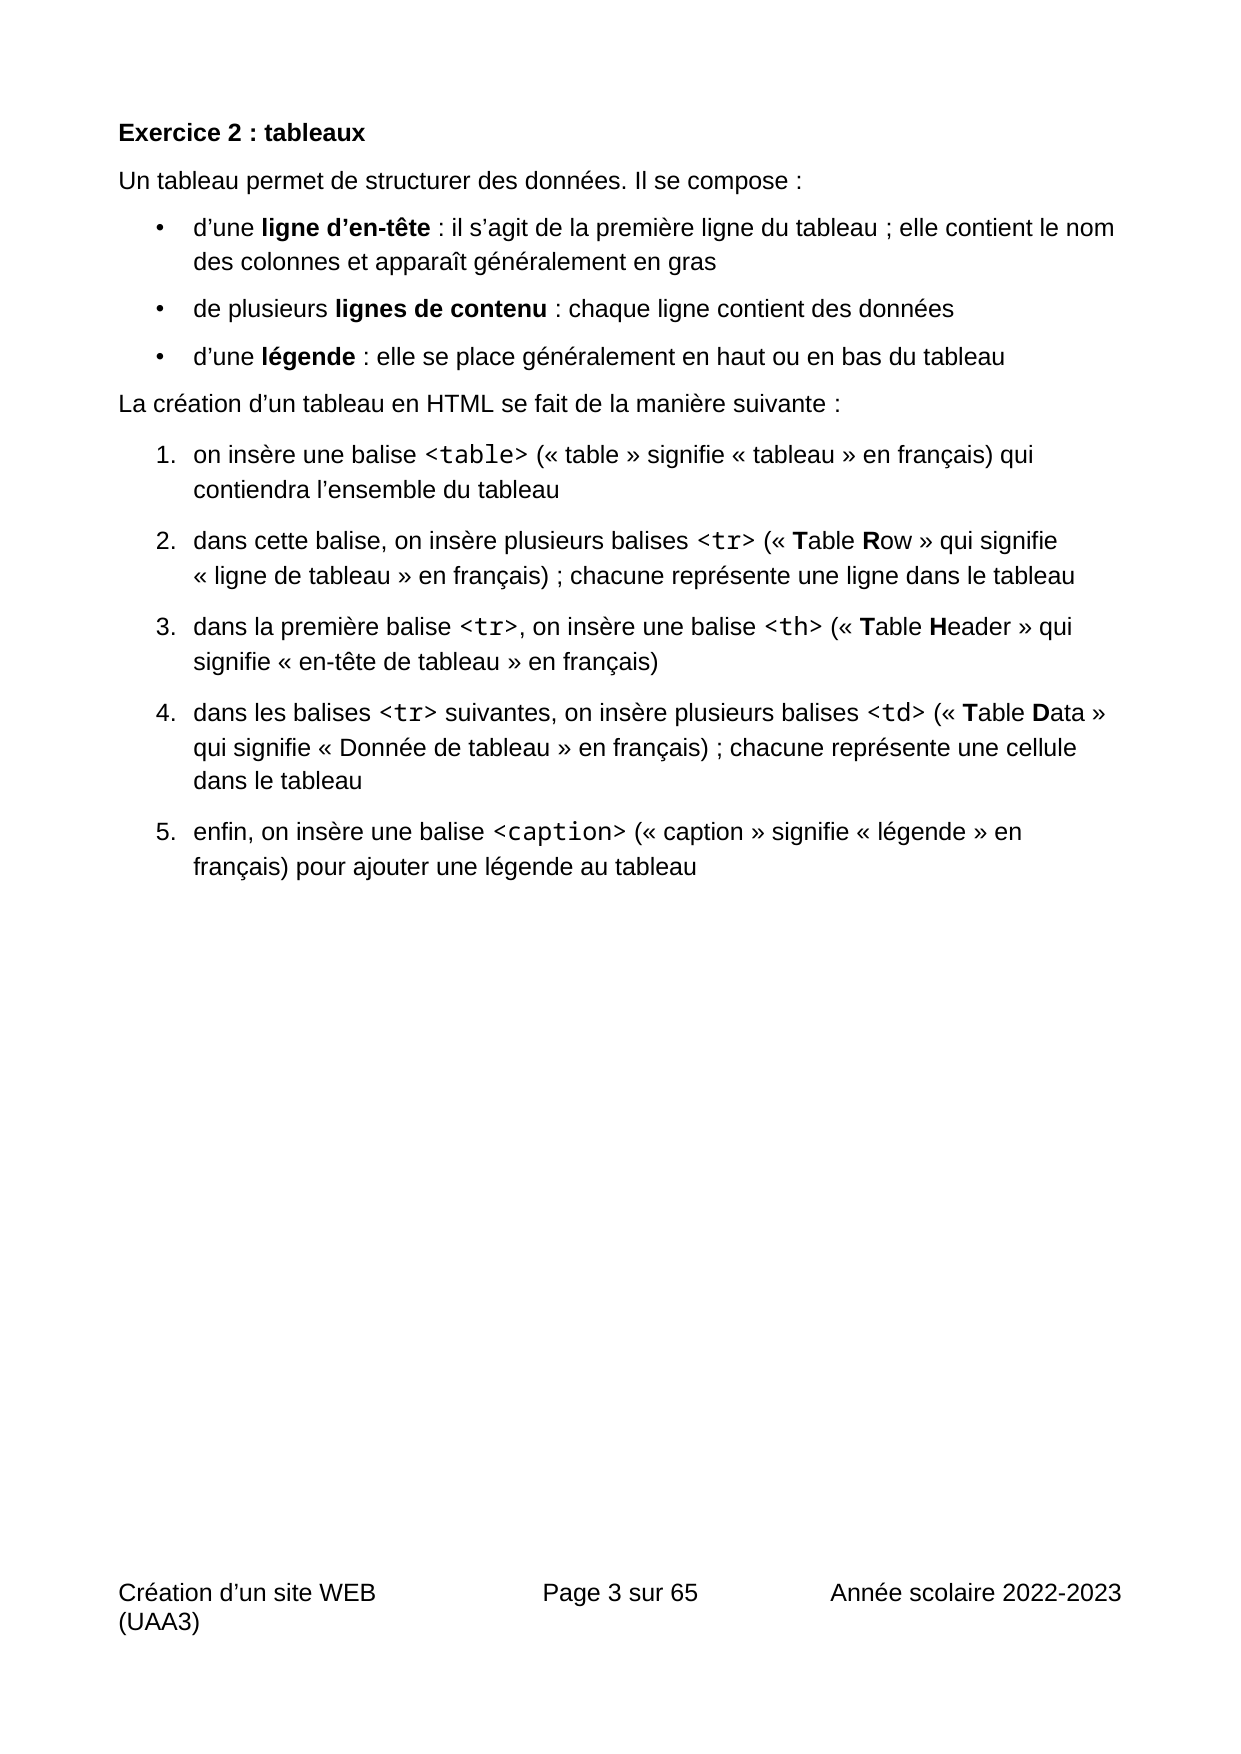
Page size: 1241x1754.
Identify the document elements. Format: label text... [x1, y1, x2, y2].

list d’une ligne d’en-tête : il s’agit de la première ligne du tableau ; elle contient le nom des colonnes et apparaît généralement en gras [156, 213, 1122, 275]
list d’une légende : elle se place généralement en haut ou en bas du tableau [156, 342, 1122, 371]
list dans la première balise <tr>, on insère une balise <th> (« Table Header » qui signifie « en-tête de tableau » en français) [156, 609, 1122, 676]
list de plusieurs lignes de contenu : chaque ligne contient des données [156, 294, 1122, 323]
list on insère une balise <table> (« table » signifie « tableau » en français) qui contiendra l’ensemble du tableau [156, 437, 1122, 504]
list dans les balises <tr> suivantes, on insère plusieurs balises <td> (« Table Data » qui signifie « Donnée de tableau » en français) ; chacune représente une cellule dans le tableau [156, 695, 1122, 795]
list Exercice 2 : tableaux [118, 118, 1122, 147]
text Un tableau permet de structurer des données. Il se compose : [118, 166, 1122, 194]
list enfin, on insère une balise <caption> (« caption » signifie « légende » en français) pour ajouter une légende au tableau [156, 814, 1122, 881]
text La création d’un tableau en HTML se fait de la manière suivante : [118, 389, 1122, 418]
list dans cette balise, on insère plusieurs balises <tr> (« Table Row » qui signifie « ligne de tableau » en français) ; chacune représente une ligne dans le tableau [156, 523, 1122, 590]
